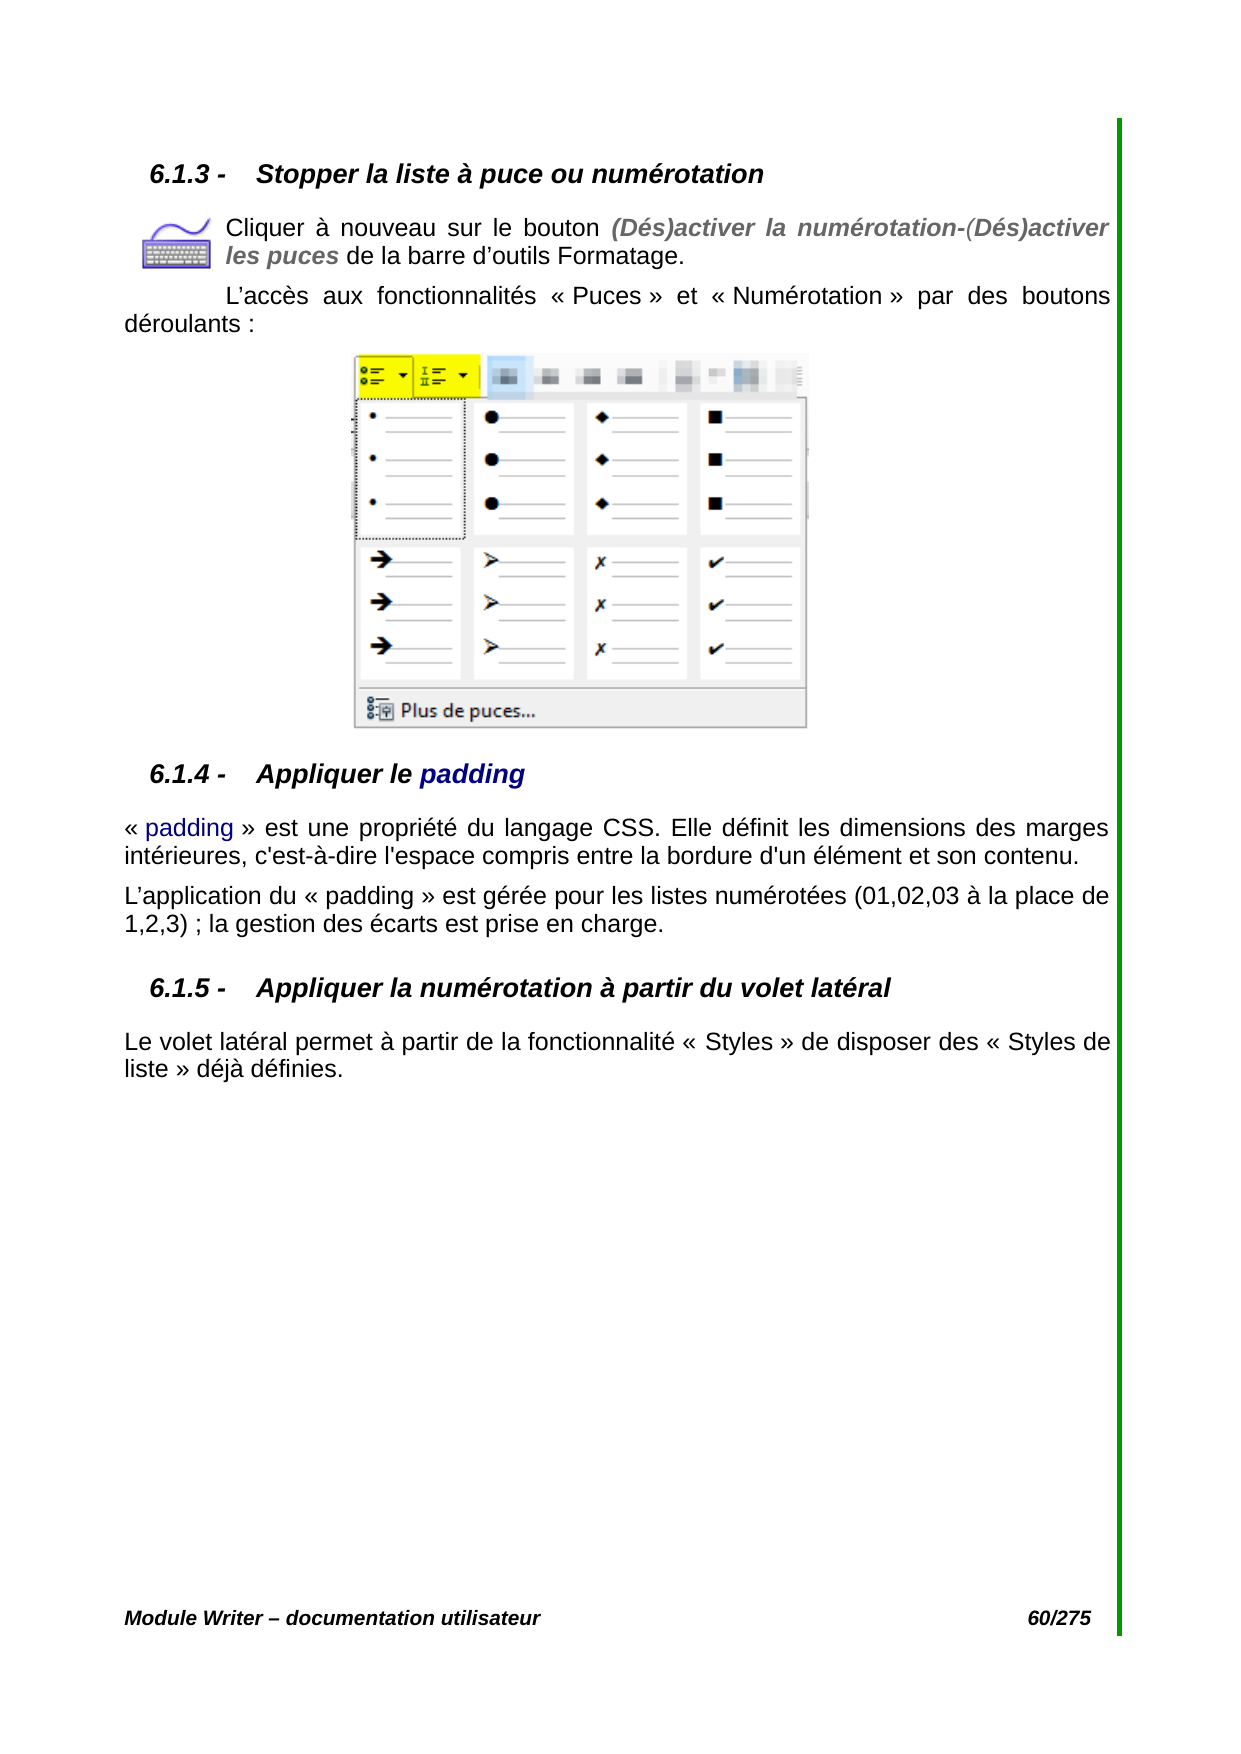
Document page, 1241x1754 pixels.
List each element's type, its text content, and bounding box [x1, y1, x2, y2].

subtitle Appliquer la numérotation à partir du volet latéral [149, 973, 1111, 1003]
subtitle Appliquer le padding [149, 373, 1111, 790]
text « padding » est une propriété du langage CSS. Elle définit les dimensions des marges intérieures, c'est-à-dire l'espace compris entre la bordure d'un élément et son contenu. [124, 814, 1111, 870]
text L’accès aux fonctionnalités « Puces » et « Numérotation » par des boutons déroulants : [124, 282, 1111, 337]
text L’application du « padding » est gérée pour les listes numérotées (01,02,03 à la place de 1,2,3) ; la gestion des écarts est prise en charge. [124, 882, 1111, 937]
picture [138, 207, 214, 283]
subtitle Stopper la liste à puce ou numérotation [149, 159, 1111, 190]
picture [351, 353, 809, 730]
text Cliquer à nouveau sur le bouton (Dés)activer la numérotation-(Dés)activer les puces de la barre d’outils Formatage. [214, 214, 1111, 270]
text Le volet latéral permet à partir de la fonctionnalité « Styles » de disposer des « Styles de liste » déjà définies. [124, 1027, 1111, 1083]
